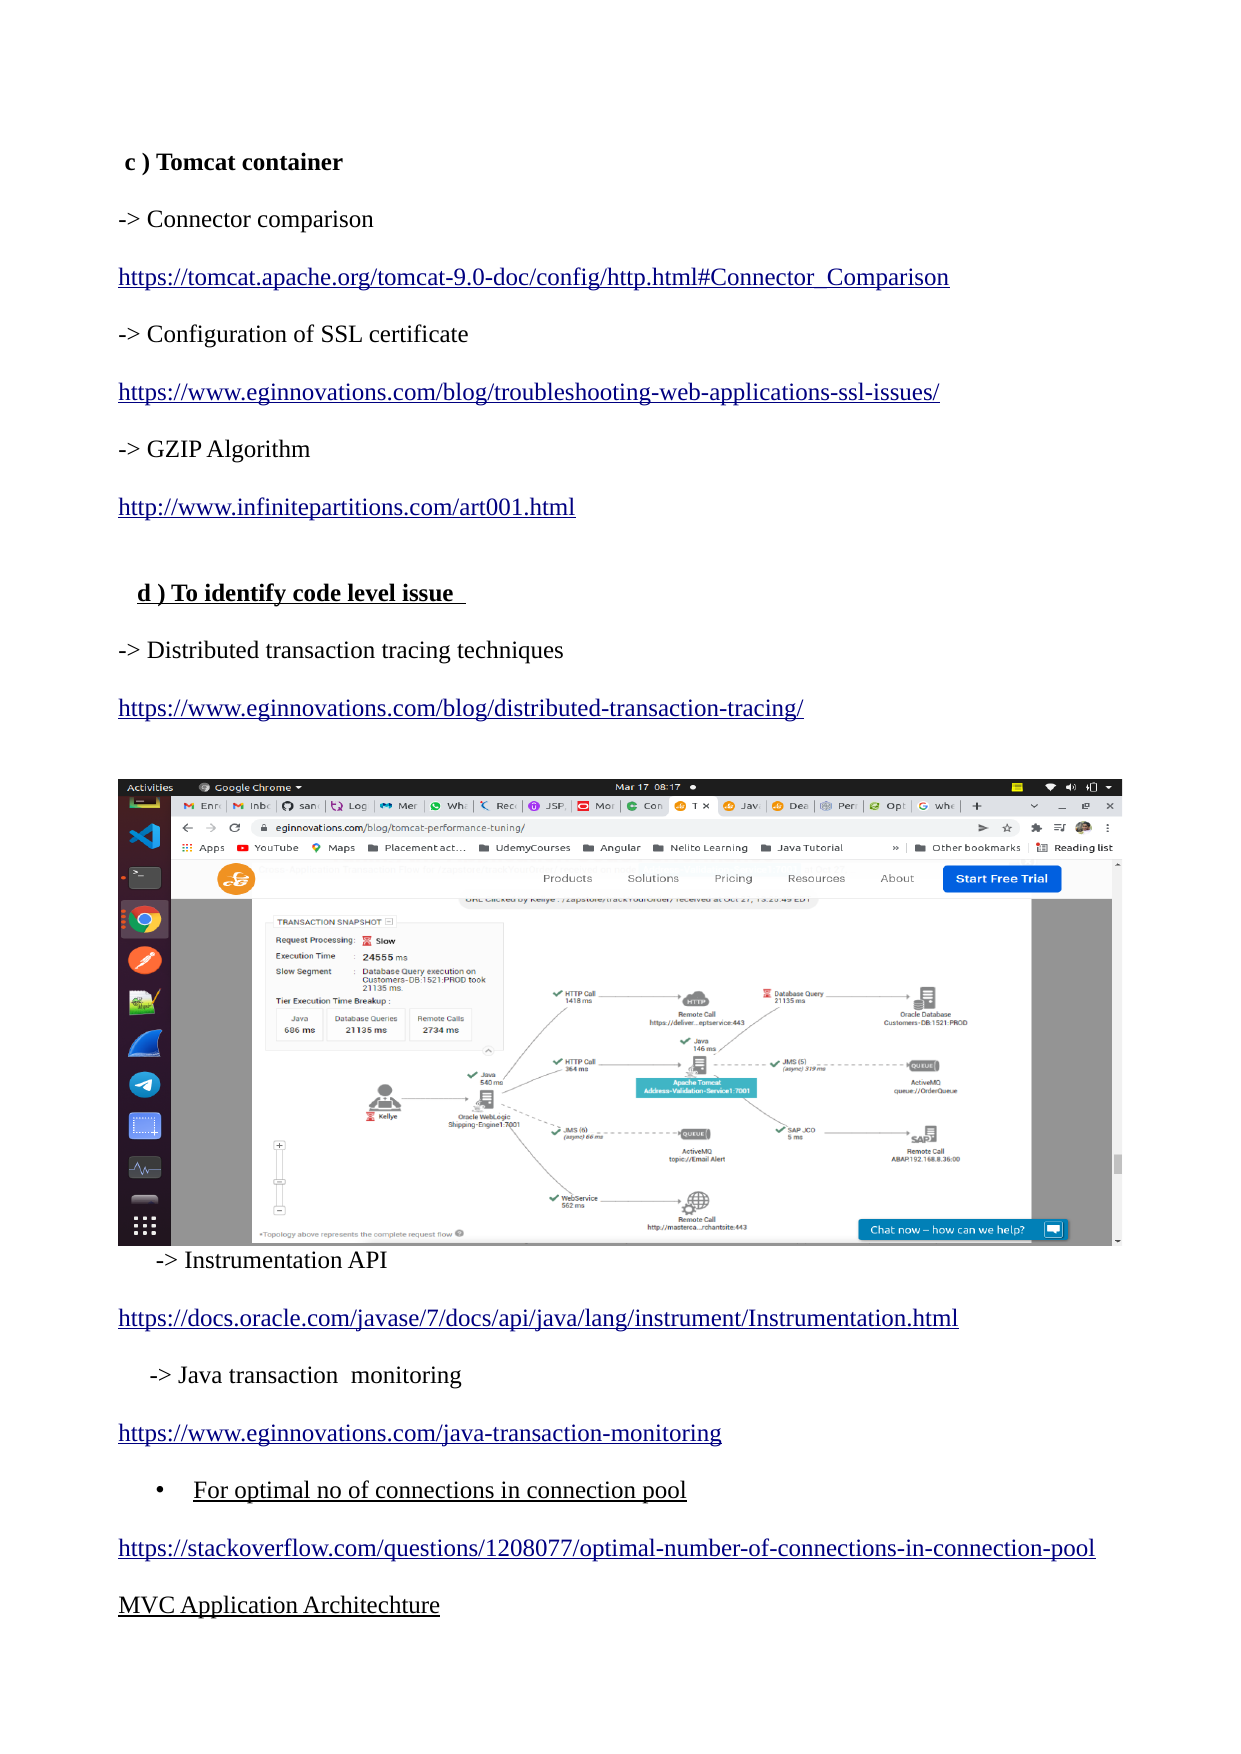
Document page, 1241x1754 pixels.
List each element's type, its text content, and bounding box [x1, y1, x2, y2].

text MVC Application Architechture [118, 1590, 1122, 1619]
text http://www.infinitepartitions.com/art001.html [118, 492, 1122, 521]
text -> GZIP Algorithm [118, 434, 1122, 463]
text -> Distributed transaction tracing techniques [118, 636, 1122, 664]
text c ) Tomcat container [118, 147, 1122, 176]
text -> Java transaction monitoring [118, 1360, 1122, 1389]
text https://tomcat.apache.org/tomcat-9.0-doc/config/http.html#Connector_Comparison [118, 262, 1122, 291]
text https://stackoverflow.com/questions/1208077/optimal-number-of-connections-in-connection-pool [118, 1533, 1122, 1562]
text -> Connector comparison [118, 204, 1122, 233]
text https://docs.oracle.com/javase/7/docs/api/java/lang/instrument/Instrumentation.html [118, 1303, 1122, 1332]
text d ) To identify code level issue [118, 578, 1122, 607]
text -> Configuration of SSL certificate [118, 319, 1122, 348]
text https://www.eginnovations.com/blog/troubleshooting-web-applications-ssl-issues/ [118, 377, 1122, 406]
text https://www.eginnovations.com/blog/distributed-transaction-tracing/ [118, 693, 1122, 722]
list For optimal no of connections in connection pool [156, 1475, 1122, 1504]
text -> Instrumentation API [118, 1246, 1122, 1274]
text https://www.eginnovations.com/java-transaction-monitoring [118, 1418, 1122, 1447]
picture [118, 779, 1123, 1246]
